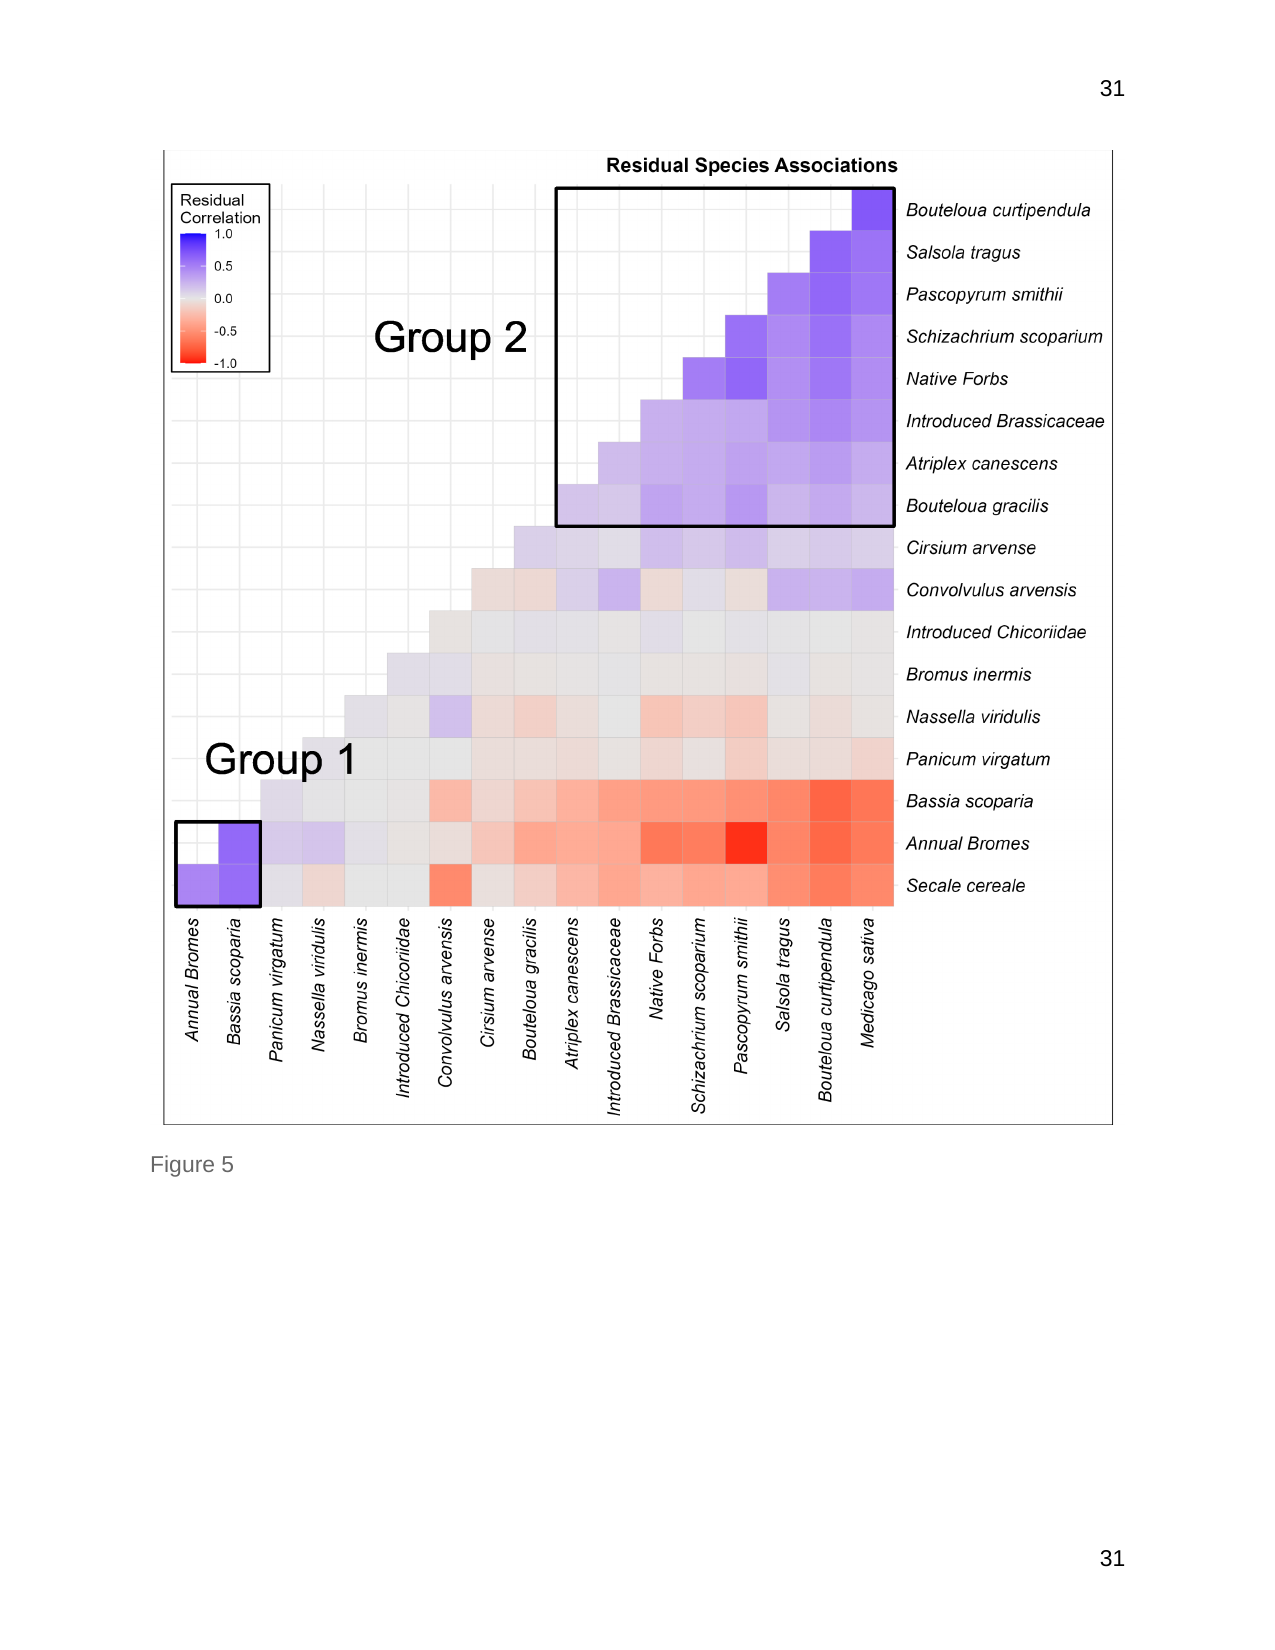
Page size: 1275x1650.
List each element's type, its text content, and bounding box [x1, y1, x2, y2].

picture [150, 150, 1125, 1125]
subtitle Figure 5 [150, 1125, 1125, 1178]
